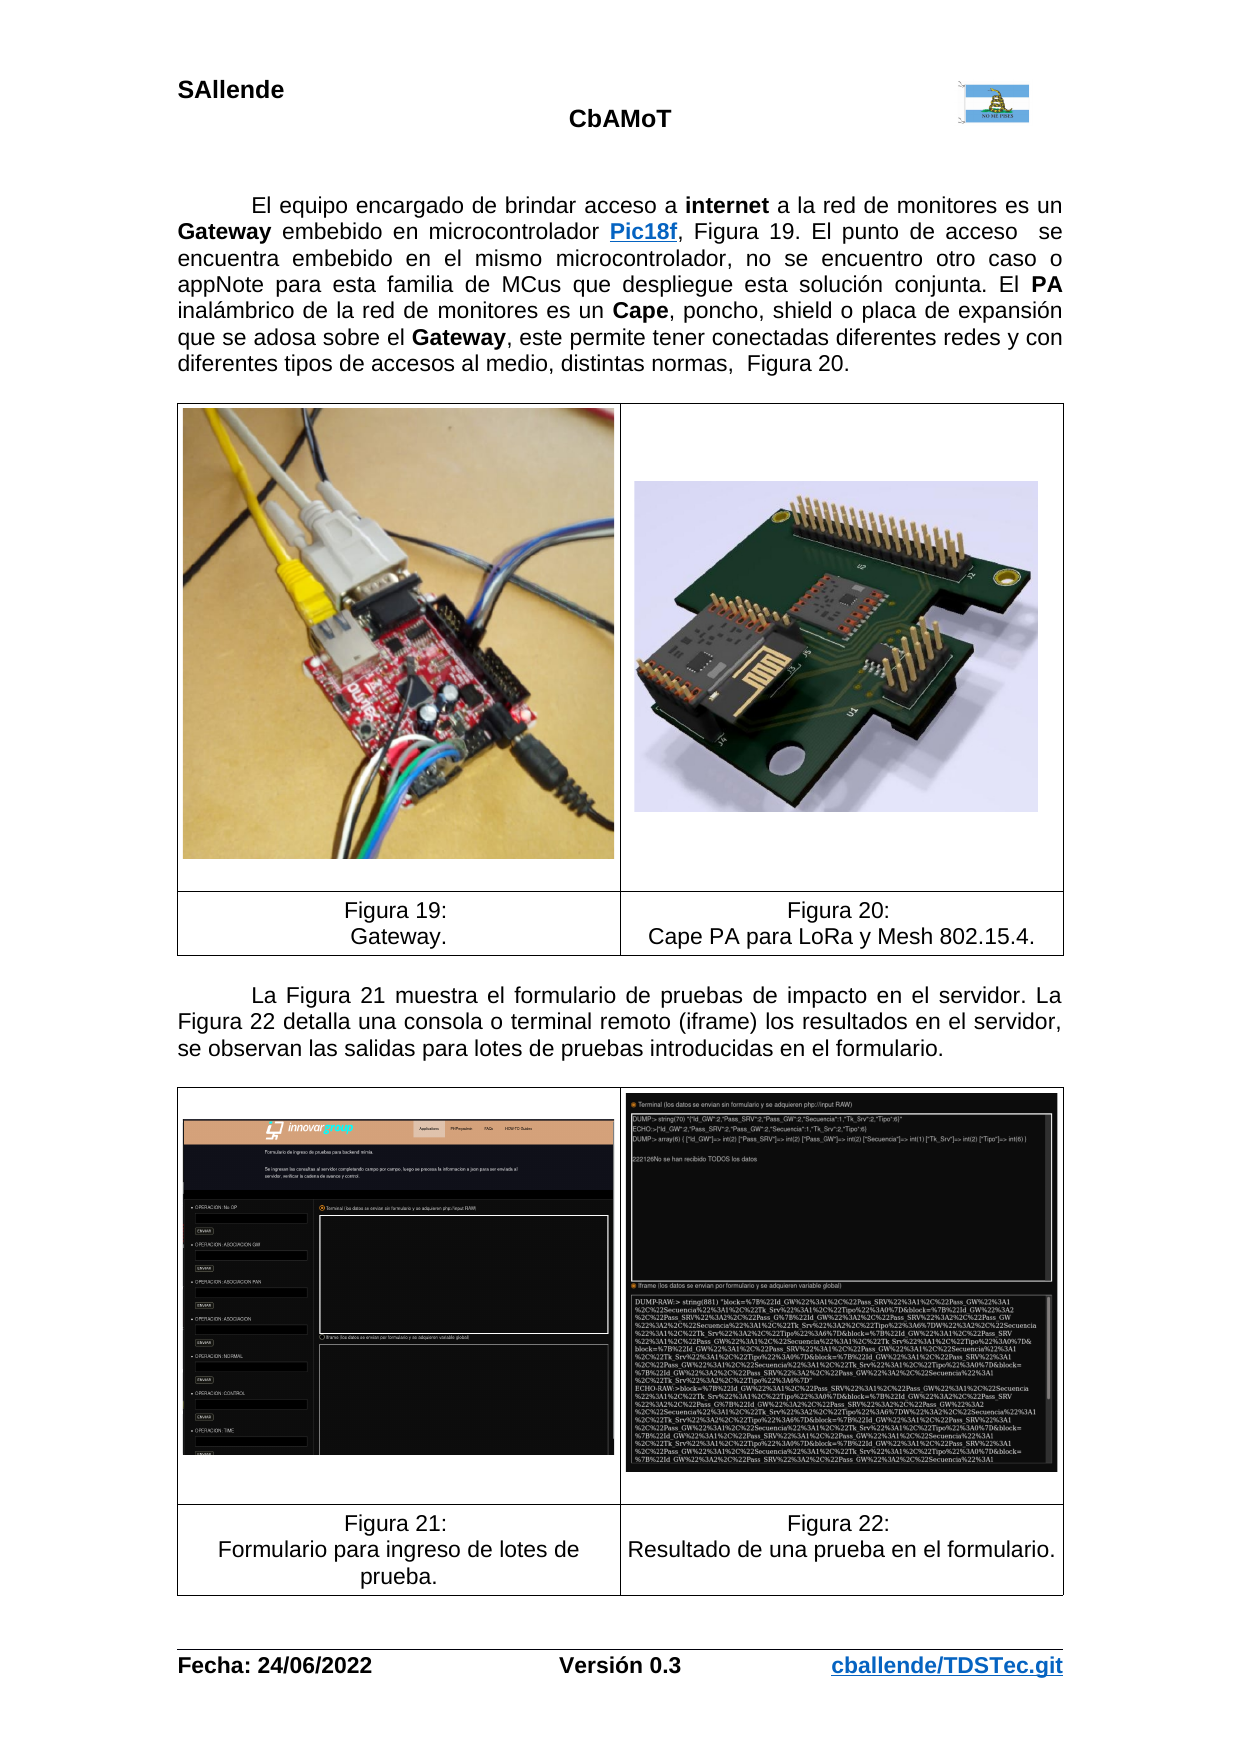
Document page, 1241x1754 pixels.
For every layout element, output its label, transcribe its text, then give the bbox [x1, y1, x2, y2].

picture [954, 79, 1033, 126]
picture [625, 1093, 1058, 1472]
table_cell Figura 21: Formulario para ingreso de lotes de prueba. [178, 1505, 620, 1595]
picture [634, 481, 1038, 812]
picture [182, 408, 615, 859]
text El equipo encargado de brindar acceso a internet a la red de monitores es un Gateway embebido en microcontrolador Pic18f, Figura 19. El punto de acceso se encuentra embebido en el mismo microcontrolador, no se encuentro otro caso o appNote para esta familia de MCus que despliegue esta solución conjunta. El PA inalámbrico de la red de monitores es un Cape, poncho, shield o placa de expansión que se adosa sobre el Gateway, este permite tener conectadas diferentes redes y con diferentes tipos de accesos al medio, distintas normas, Figura 20. [177, 192, 1063, 376]
text La Figura 21 muestra el formulario de pruebas de impacto en el servidor. La Figura 22 detalla una consola o terminal remoto (iframe) los resultados en el servidor, se observan las salidas para lotes de pruebas introducidas en el formulario. [177, 982, 1063, 1061]
table_header [621, 1088, 1063, 1504]
table_cell Figura 22: Resultado de una prueba en el formulario. [621, 1505, 1063, 1595]
table_header [178, 404, 620, 891]
table_header [178, 1088, 620, 1504]
table_header [621, 404, 1063, 891]
table_cell Figura 20: Cape PA para LoRa y Mesh 802.15.4. [621, 892, 1063, 955]
table_cell Figura 19: Gateway. [178, 892, 620, 955]
picture [182, 1119, 615, 1455]
